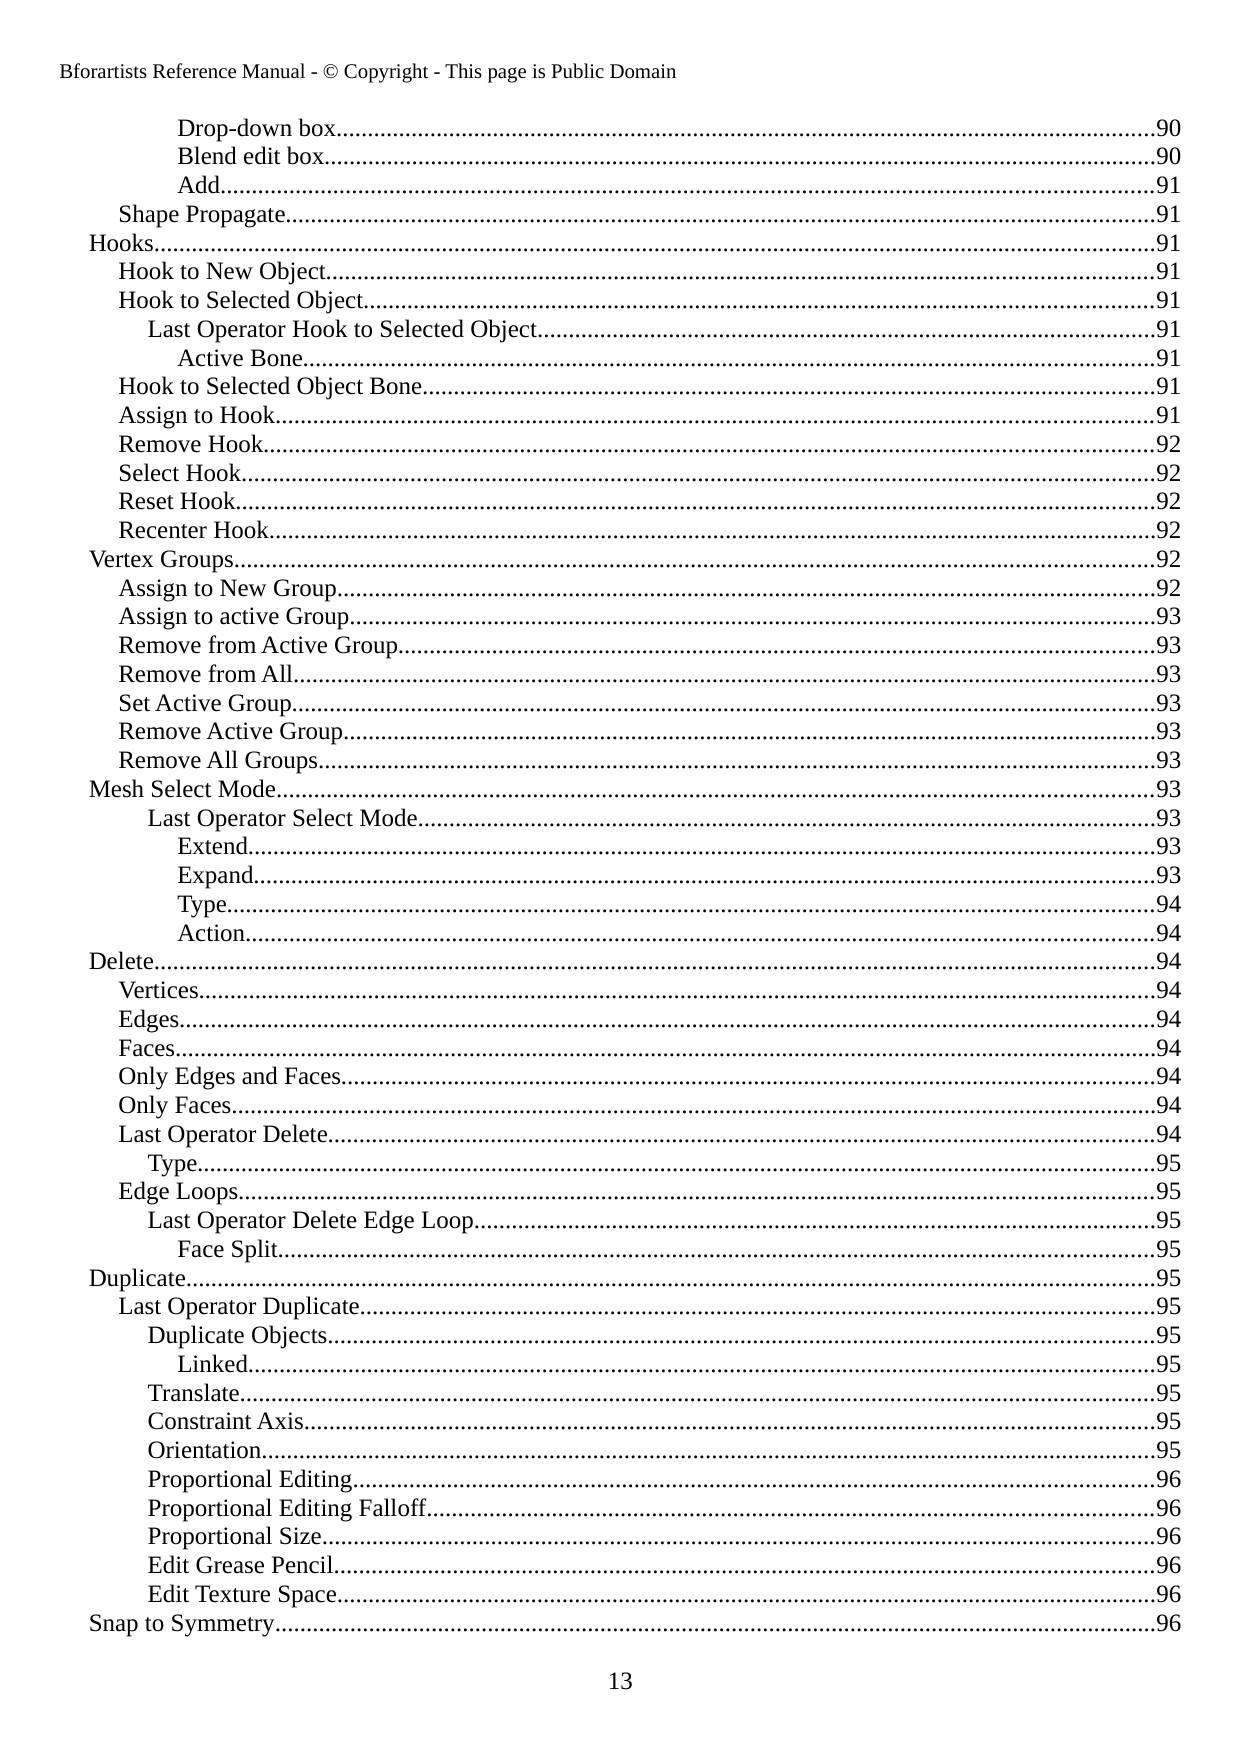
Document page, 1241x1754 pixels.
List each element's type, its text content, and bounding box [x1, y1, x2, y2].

text Select Hook 92 [118, 458, 1181, 486]
text Add 91 [177, 170, 1181, 199]
text Active Bone 91 [177, 343, 1181, 371]
text Recenter Hook 92 [118, 515, 1181, 544]
text Hooks 91 [88, 228, 1181, 256]
text Assign to active Group 93 [118, 601, 1181, 630]
text Hook to Selected Object Bone 91 [118, 371, 1181, 400]
text Remove All Groups 93 [118, 745, 1181, 774]
text Duplicate Objects 95 [147, 1320, 1181, 1349]
text Edit Texture Space 96 [147, 1579, 1181, 1608]
text Last Operator Hook to Selected Object 91 [147, 314, 1181, 343]
text Snap to Symmetry 96 [88, 1608, 1181, 1636]
text Action 94 [177, 918, 1181, 946]
text Mesh Select Mode 93 [88, 774, 1181, 803]
text Face Split 95 [177, 1234, 1181, 1263]
text Set Active Group 93 [118, 688, 1181, 716]
text Only Edges and Faces 94 [118, 1061, 1181, 1090]
text Type 95 [147, 1148, 1181, 1176]
text Last Operator Delete 94 [118, 1119, 1181, 1148]
text Assign to New Group 92 [118, 573, 1181, 601]
text Proportional Size 96 [147, 1521, 1181, 1550]
text Translate 95 [147, 1378, 1181, 1406]
text Last Operator Select Mode 93 [147, 803, 1181, 831]
text Type 94 [177, 889, 1181, 918]
text Delete 94 [88, 946, 1181, 975]
text Faces 94 [118, 1033, 1181, 1061]
text Blend edit box 90 [177, 141, 1181, 170]
text Linked 95 [177, 1349, 1181, 1378]
text Hook to Selected Object 91 [118, 285, 1181, 314]
text Remove Active Group 93 [118, 716, 1181, 745]
text Edges 94 [118, 1004, 1181, 1033]
text Only Faces 94 [118, 1090, 1181, 1119]
text Reset Hook 92 [118, 486, 1181, 515]
text Remove Hook 92 [118, 429, 1181, 458]
text Shape Propagate 91 [118, 199, 1181, 228]
text Last Operator Delete Edge Loop 95 [147, 1205, 1181, 1234]
text Proportional Editing Falloff 96 [147, 1493, 1181, 1521]
text Proportional Editing 96 [147, 1464, 1181, 1493]
text Vertex Groups 92 [88, 544, 1181, 573]
text Orientation 95 [147, 1435, 1181, 1464]
text Edge Loops 95 [118, 1176, 1181, 1205]
text Last Operator Duplicate 95 [118, 1291, 1181, 1320]
text Drop-down box 90 [177, 113, 1181, 141]
text Extend 93 [177, 831, 1181, 860]
text Edit Grease Pencil 96 [147, 1550, 1181, 1579]
text Remove from Active Group 93 [118, 630, 1181, 659]
text Hook to New Object 91 [118, 256, 1181, 285]
text Duplicate 95 [88, 1263, 1181, 1291]
text Vertices 94 [118, 975, 1181, 1004]
text Remove from All 93 [118, 659, 1181, 688]
text Expand 93 [177, 860, 1181, 889]
text Assign to Hook 91 [118, 400, 1181, 429]
text Constraint Axis 95 [147, 1406, 1181, 1435]
